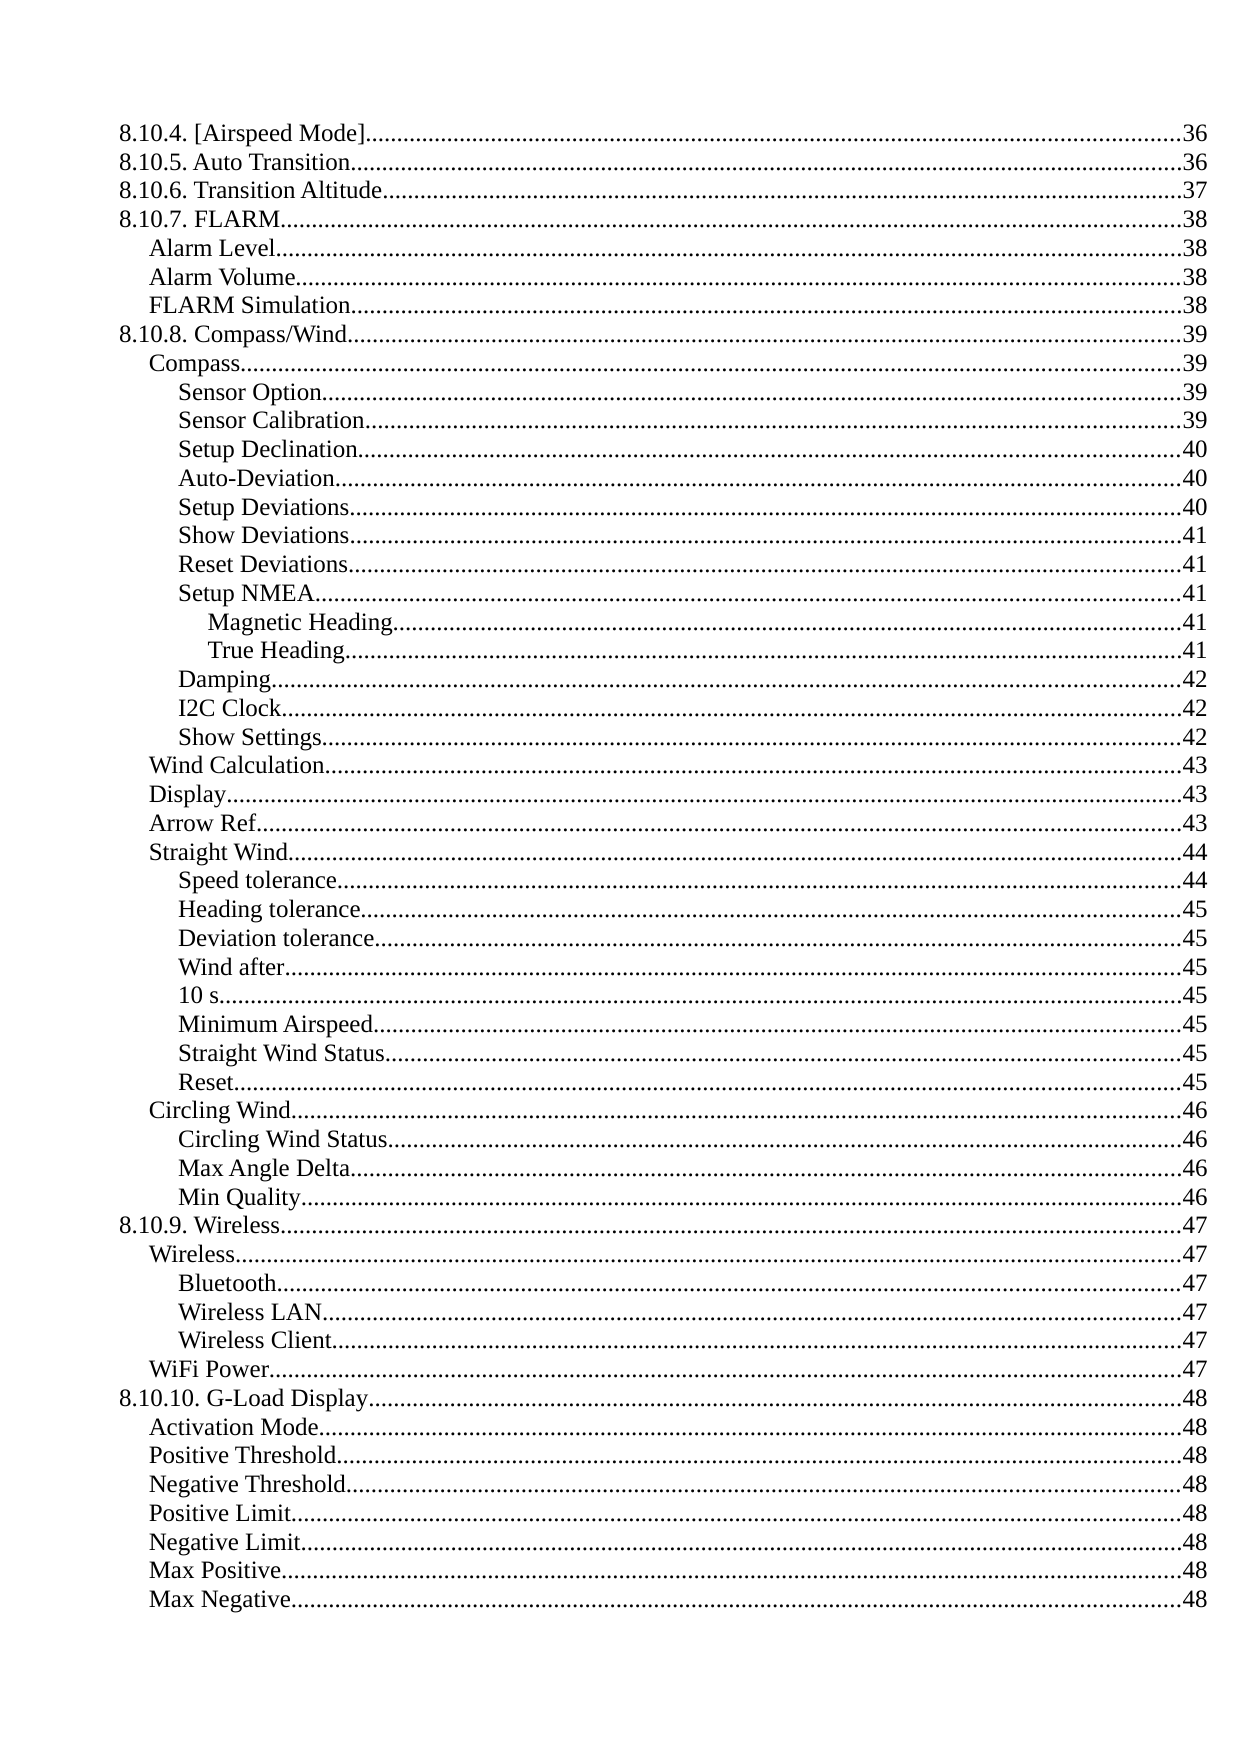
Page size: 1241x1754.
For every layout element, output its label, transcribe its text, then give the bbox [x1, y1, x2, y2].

text WiFi Power 47 [148, 1354, 1207, 1383]
text True Heading 41 [207, 636, 1207, 664]
text Magnetic Heading 41 [207, 607, 1207, 636]
text Sensor Calibration 39 [178, 406, 1207, 434]
text Positive Threshold 48 [148, 1441, 1207, 1469]
text 8.10.6. Transition Altitude 37 [119, 176, 1207, 204]
text 8.10.10. G-Load Display 48 [119, 1383, 1207, 1412]
text Setup NMEA 41 [178, 578, 1207, 607]
text Show Deviations 41 [178, 521, 1207, 549]
text Auto-Deviation 40 [178, 463, 1207, 492]
text Circling Wind Status 46 [178, 1124, 1207, 1153]
text Show Settings 42 [178, 722, 1207, 751]
text Straight Wind 44 [148, 837, 1207, 866]
text Circling Wind 46 [148, 1096, 1207, 1124]
text Positive Limit 48 [148, 1498, 1207, 1527]
text FLARM Simulation 38 [148, 291, 1207, 319]
text Straight Wind Status 45 [178, 1038, 1207, 1067]
text Negative Threshold 48 [148, 1469, 1207, 1498]
text Wireless Client 47 [178, 1326, 1207, 1354]
text Negative Limit 48 [148, 1527, 1207, 1556]
text Setup Deviations 40 [178, 492, 1207, 521]
text Setup Declination 40 [178, 434, 1207, 463]
text Max Angle Delta 46 [178, 1153, 1207, 1182]
text Damping 42 [178, 664, 1207, 693]
text 8.10.8. Compass/Wind 39 [119, 319, 1207, 348]
text Alarm Volume 38 [148, 262, 1207, 291]
text Wireless LAN 47 [178, 1297, 1207, 1326]
text I2C Clock 42 [178, 693, 1207, 722]
text 10 s 45 [178, 981, 1207, 1009]
text Deviation tolerance 45 [178, 923, 1207, 952]
text Display 43 [148, 779, 1207, 808]
text Arrow Ref 43 [148, 808, 1207, 837]
text Max Negative 48 [148, 1584, 1207, 1613]
text 8.10.9. Wireless 47 [119, 1211, 1207, 1239]
text Wireless 47 [148, 1239, 1207, 1268]
text Minimum Airspeed 45 [178, 1009, 1207, 1038]
text Min Quality 46 [178, 1182, 1207, 1211]
text Speed tolerance 44 [178, 866, 1207, 894]
text 8.10.7. FLARM 38 [119, 204, 1207, 233]
text Compass 39 [148, 348, 1207, 377]
text Wind Calculation 43 [148, 751, 1207, 779]
text Activation Mode 48 [148, 1412, 1207, 1441]
text Wind after 45 [178, 952, 1207, 981]
text Alarm Level 38 [148, 233, 1207, 262]
text Bluetooth 47 [178, 1268, 1207, 1297]
text Max Positive 48 [148, 1556, 1207, 1584]
text Heading tolerance 45 [178, 894, 1207, 923]
text Reset 45 [178, 1067, 1207, 1096]
text 8.10.4. [Airspeed Mode] 36 [119, 118, 1207, 147]
text 8.10.5. Auto Transition 36 [119, 147, 1207, 176]
text Reset Deviations 41 [178, 549, 1207, 578]
text Sensor Option 39 [178, 377, 1207, 406]
